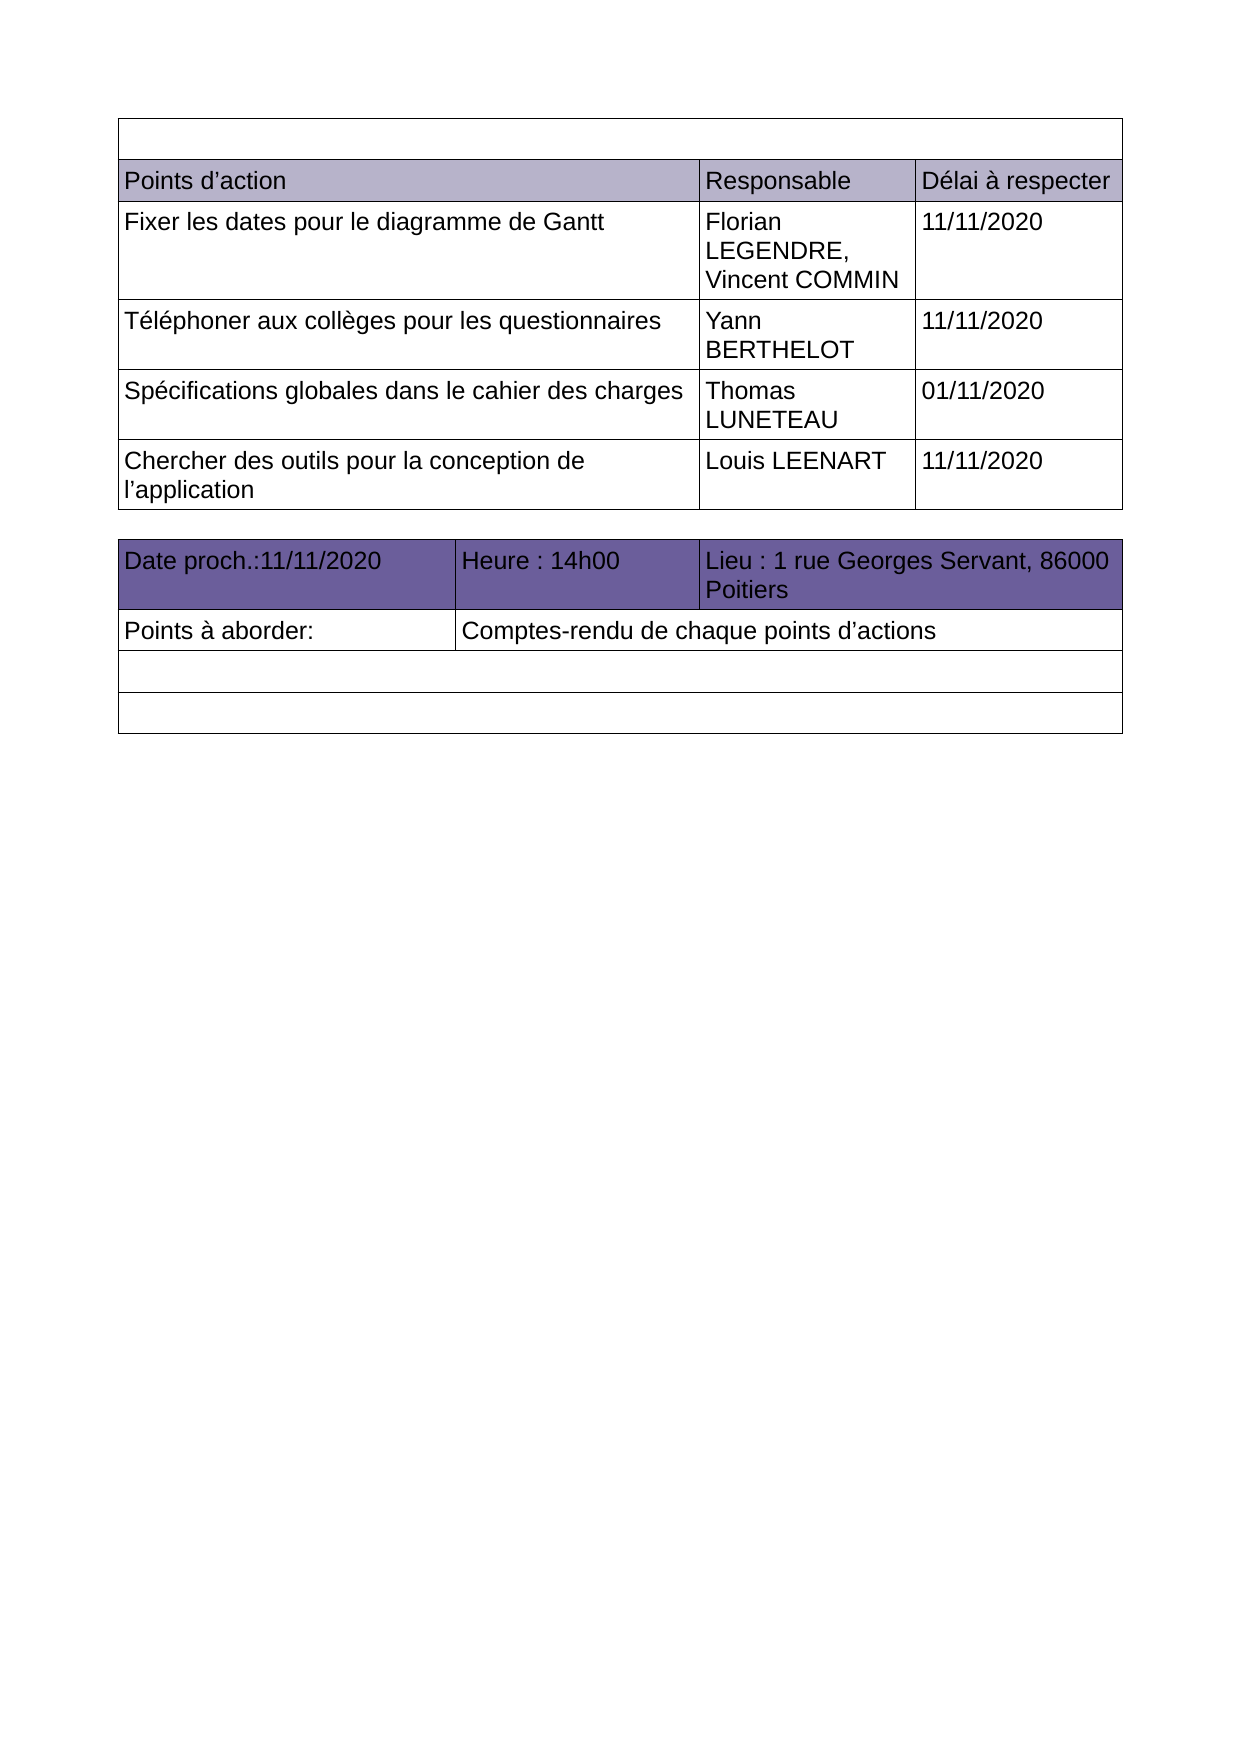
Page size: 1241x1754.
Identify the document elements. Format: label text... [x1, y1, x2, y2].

table_cell [119, 119, 1122, 159]
table_cell Points d’action [119, 160, 699, 201]
table_cell Florian LEGENDRE, Vincent COMMIN [700, 202, 915, 299]
table_cell Spécifications globales dans le cahier des charges [119, 370, 699, 439]
table_cell Thomas LUNETEAU [700, 370, 915, 439]
table_cell Délai à respecter [916, 160, 1122, 201]
table_cell Points à aborder: [119, 610, 455, 650]
table_cell Téléphoner aux collèges pour les questionnaires [119, 300, 699, 369]
table_cell Yann BERTHELOT [700, 300, 915, 369]
table_cell 11/11/2020 [916, 202, 1122, 299]
table_header Date proch.:11/11/2020 [119, 540, 455, 609]
table_cell Chercher des outils pour la conception de l’application [119, 440, 699, 509]
table_cell [119, 651, 1122, 692]
table_cell Fixer les dates pour le diagramme de Gantt [119, 202, 699, 299]
table_header Heure : 14h00 [456, 540, 699, 609]
table_cell 11/11/2020 [916, 300, 1122, 369]
table_header Lieu : 1 rue Georges Servant, 86000 Poitiers [700, 540, 1122, 609]
table_cell 01/11/2020 [916, 370, 1122, 439]
table_cell [119, 693, 1122, 733]
table_cell Responsable [700, 160, 915, 201]
table_cell 11/11/2020 [916, 440, 1122, 509]
table_cell Comptes-rendu de chaque points d’actions [456, 610, 1122, 650]
table_cell Louis LEENART [700, 440, 915, 509]
